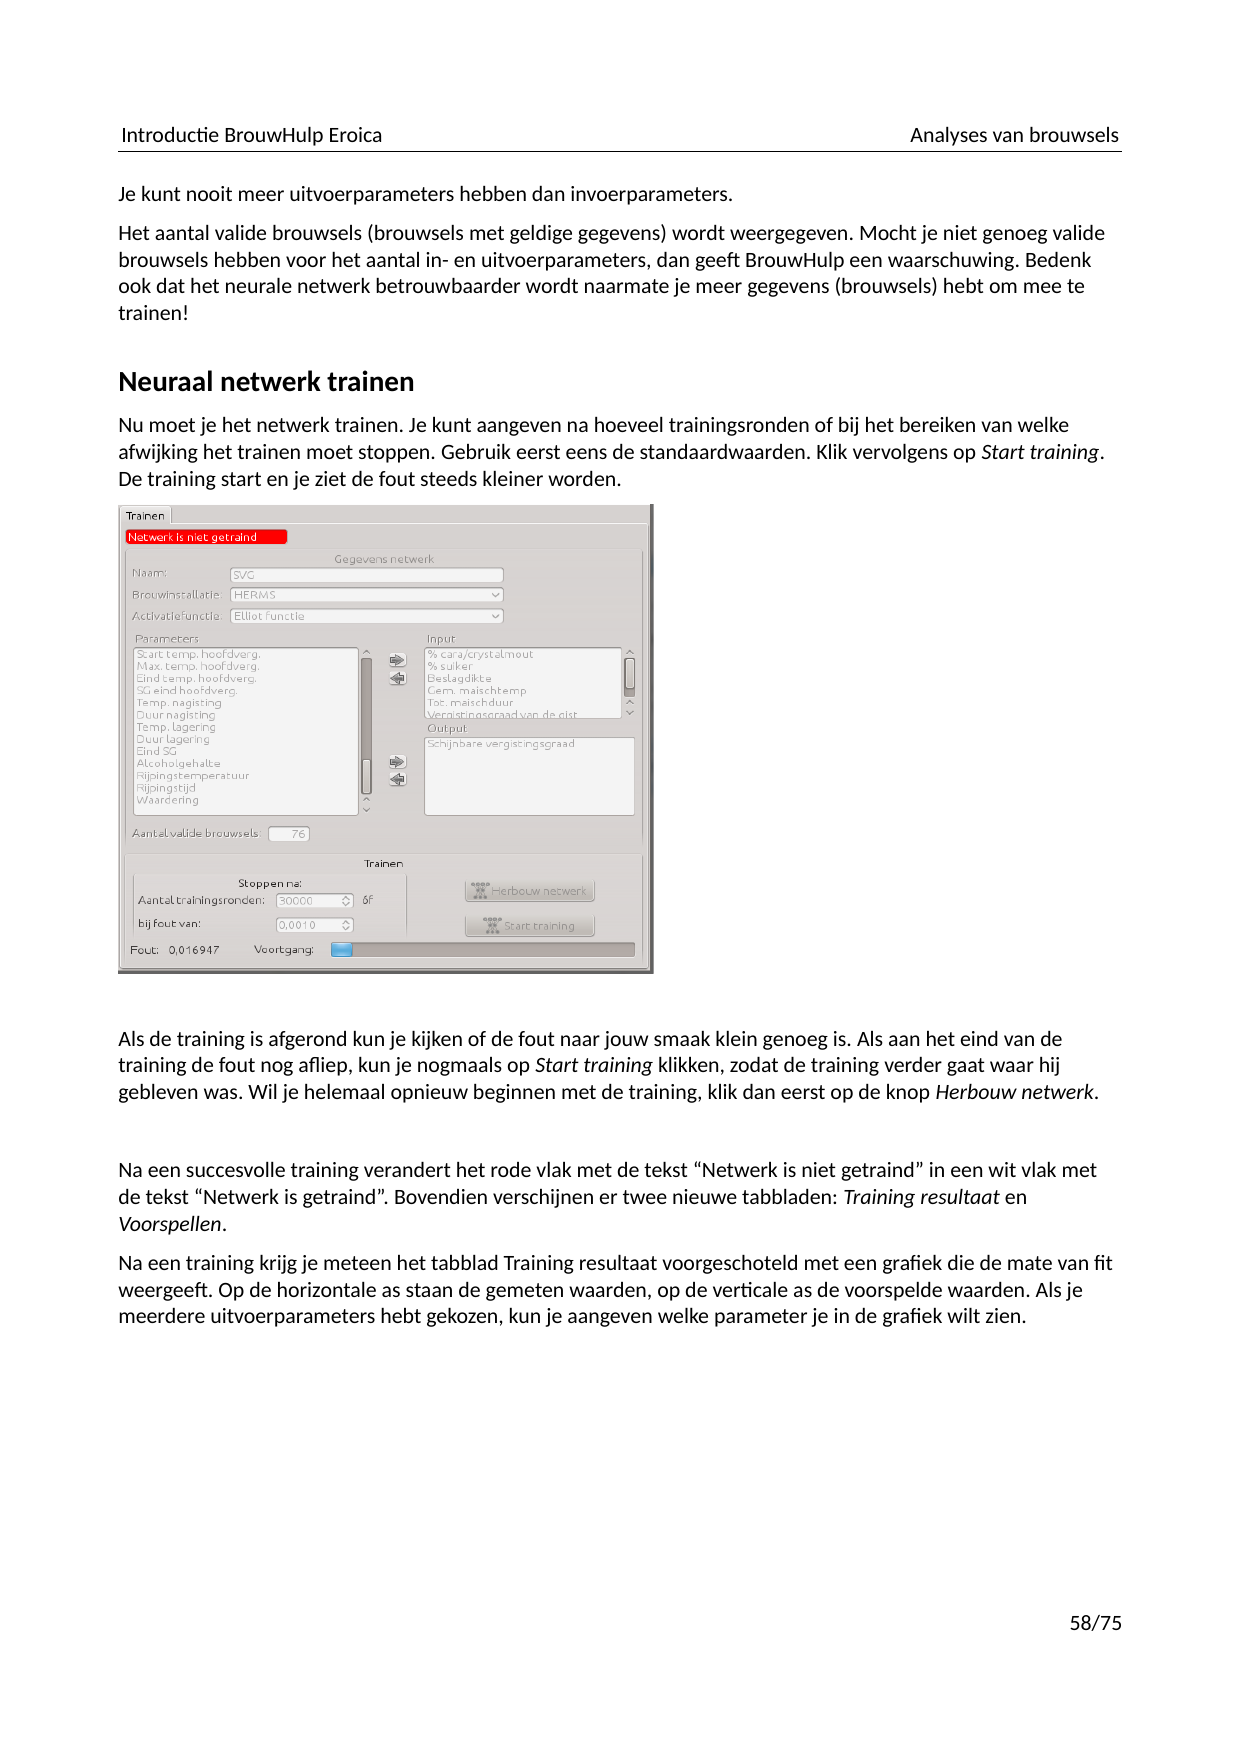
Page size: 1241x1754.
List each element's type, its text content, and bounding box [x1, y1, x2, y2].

subtitle Neuraal netwerk trainen [118, 363, 1122, 399]
text Na een succesvolle training verandert het rode vlak met de tekst “Netwerk is niet getraind” in een wit vlak met de tekst “Netwerk is getraind”. Bovendien verschijnen er twee nieuwe tabbladen: Training resultaat en Voorspellen. [118, 1157, 1122, 1237]
text Na een training krijg je meteen het tabblad Training resultaat voorgeschoteld met een grafiek die de mate van fit weergeeft. Op de horizontale as staan de gemeten waarden, op de verticale as de voorspelde waarden. Als je meerdere uitvoerparameters hebt gekozen, kun je aangeven welke parameter je in de grafiek wilt zien. [118, 1249, 1122, 1329]
text Je kunt nooit meer uitvoerparameters hebben dan invoerparameters. [118, 180, 1122, 207]
text Het aantal valide brouwsels (brouwsels met geldige gegevens) wordt weergegeven. Mocht je niet genoeg valide brouwsels hebben voor het aantal in- en uitvoerparameters, dan geeft BrouwHulp een waarschuwing. Bedenk ook dat het neurale netwerk betrouwbaarder wordt naarmate je meer gegevens (brouwsels) hebt om mee te trainen! [118, 219, 1122, 326]
text Nu moet je het netwerk trainen. Je kunt aangeven na hoeveel trainingsronden of bij het bereiken van welke afwijking het trainen moet stoppen. Gebruik eerst eens de standaardwaarden. Klik vervolgens op Start training. De training start en je ziet de fout steeds kleiner worden. [118, 412, 1122, 492]
text Als de training is afgerond kun je kijken of de fout naar jouw smaak klein genoeg is. Als aan het eind van de training de fout nog afliep, kun je nogmaals op Start training klikken, zodat de training verder gaat waar hij gebleven was. Wil je helemaal opnieuw beginnen met de training, klik dan eerst op de knop Herbouw netwerk. [118, 1025, 1122, 1105]
picture [118, 504, 654, 974]
